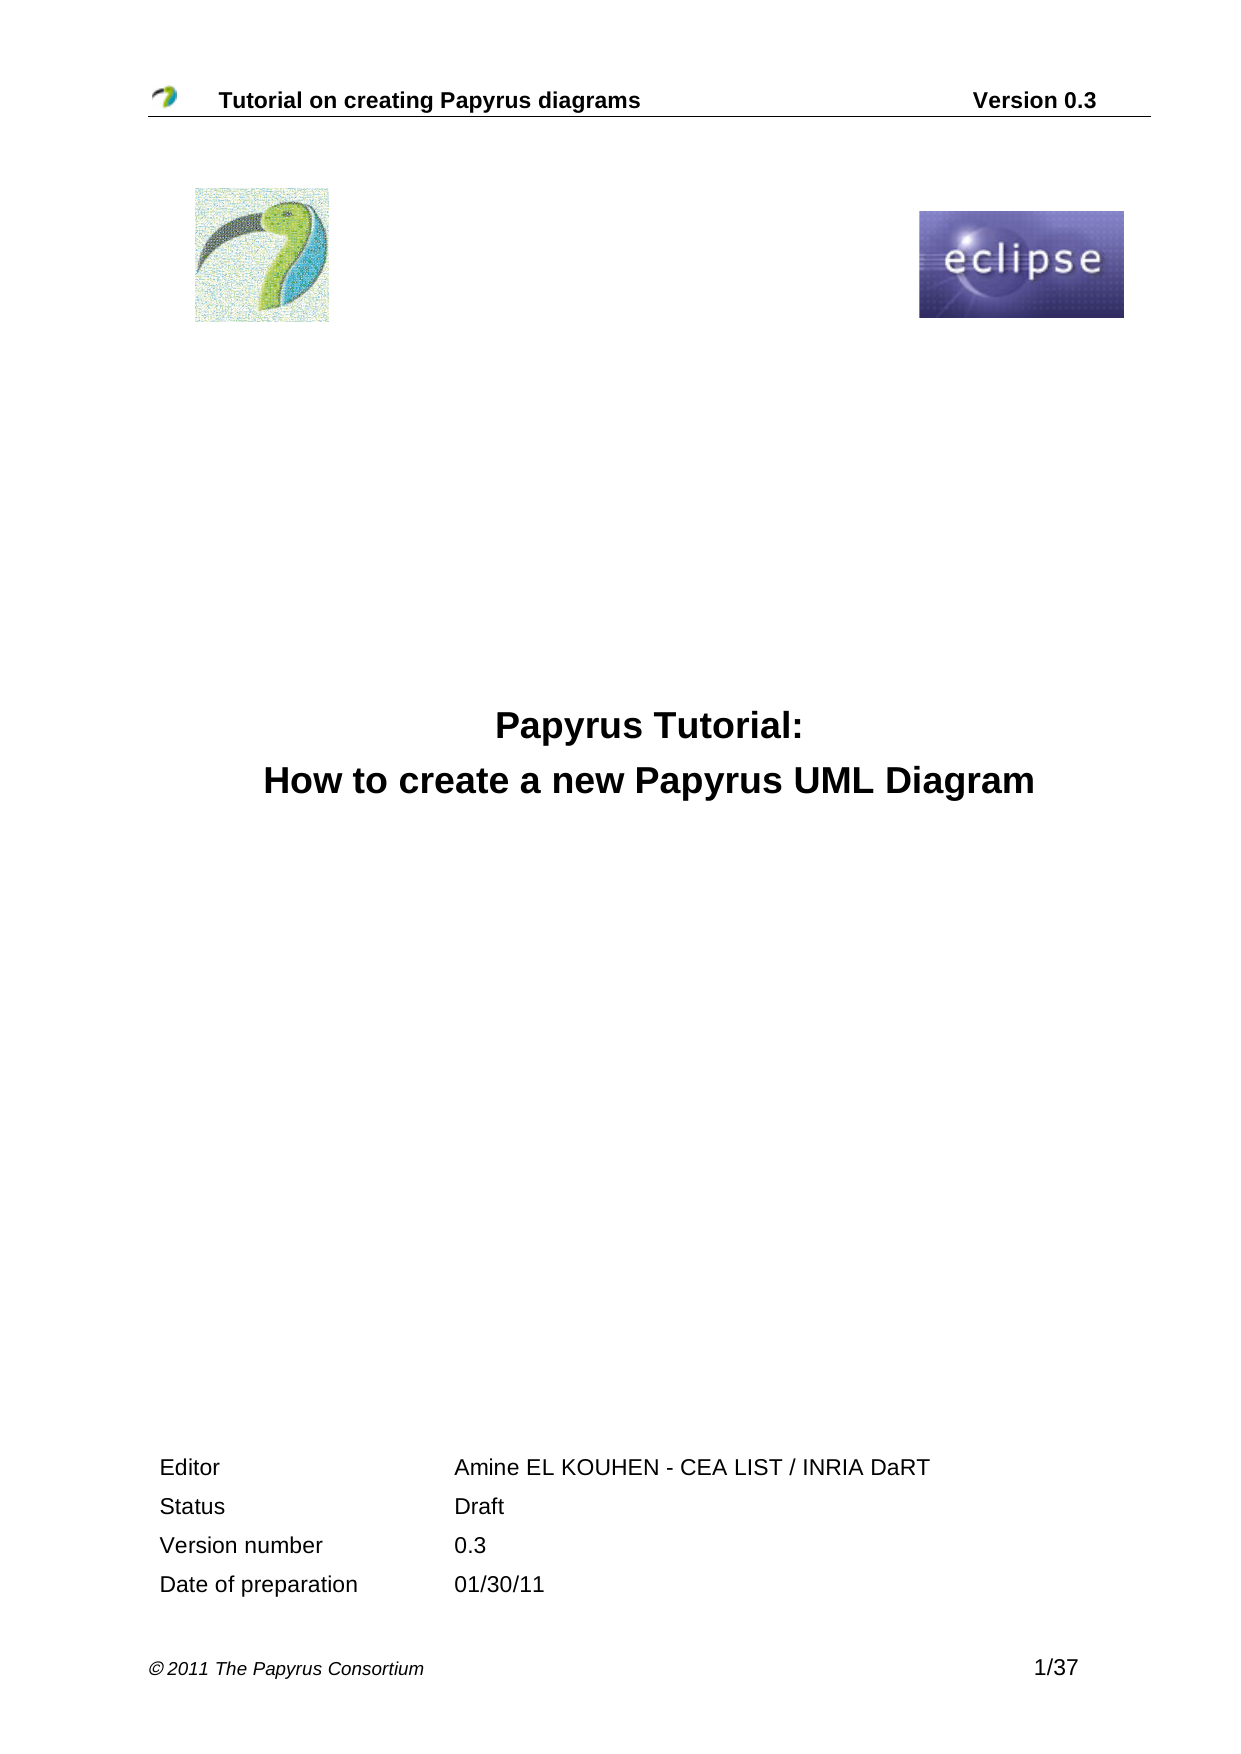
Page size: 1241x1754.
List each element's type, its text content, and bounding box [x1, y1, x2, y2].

picture [919, 211, 1124, 318]
table_cell 30/01/11 [443, 1565, 1152, 1603]
table_cell Date of preparation [148, 1565, 443, 1603]
table_header Editor [148, 1448, 443, 1487]
table_header Amine EL KOUHEN - CEA LIST / INRIA DaRT [443, 1448, 1152, 1487]
table_cell Status [148, 1487, 443, 1526]
table_cell Version number [148, 1526, 443, 1564]
text Papyrus Tutorial: [148, 703, 1151, 746]
table_cell Draft [443, 1487, 1152, 1526]
picture [195, 188, 329, 322]
text How to create a new Papyrus UML Diagram [148, 759, 1151, 802]
picture [152, 84, 177, 110]
table_header [139, 148, 1152, 370]
table_cell 0.3 [443, 1526, 1152, 1564]
